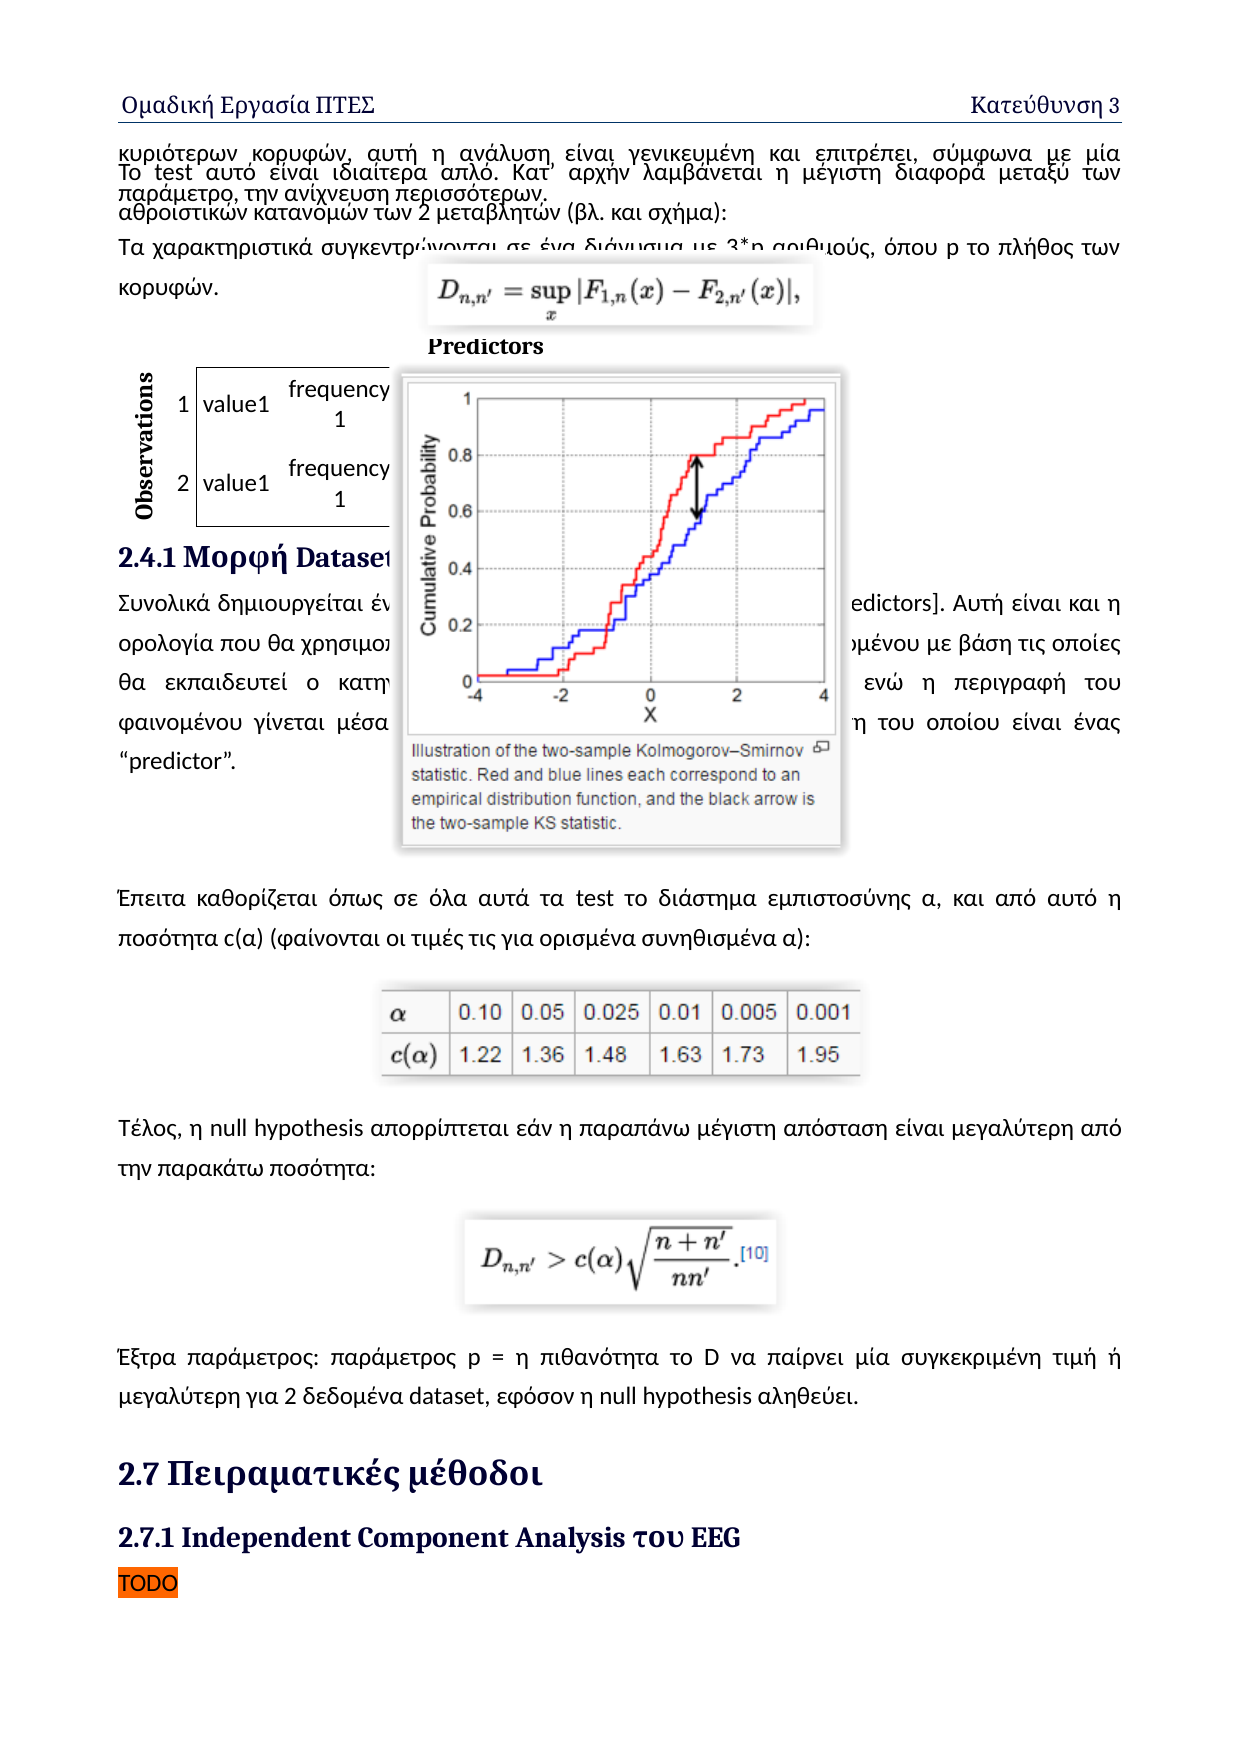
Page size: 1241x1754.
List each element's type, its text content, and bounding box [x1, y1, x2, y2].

text To test αυτό είναι ιδιαίτερα απλό. Κατ’ αρχήν λαμβάνεται η μέγιστη διαφορά μεταξύ των αθροιστικών κατανομών των 2 μεταβλητών (βλ. και σχήμα): [118, 156, 1122, 226]
text Οι κορυφές αποτελούν τη βάση για την εύρεση των χαρακτηριστικών. Για καθεμία, συγκεντρώνονται η τιμή (το ύψος), η συχνότητα στην οποία απαντά και το εύρος, όπως αυτό είναι σαφώς ορισμένο στην εκφώνηση. Αν και η εκφώνηση της εργασίας προτείνει την ανίχνευση των 2 κυριότερων κορυφών, αυτή η ανάλυση είναι γενικευμένη και επιτρέπει, σύμφωνα με μία παράμετρο, την ανίχνευση περισσότερων. [118, 137, 1122, 156]
text Συνολικά δημιουργείται ένας πίνακας με διαστάσεις [observations]x[predictors]. Αυτή είναι και η ορολογία που θα χρησιμοποιείται στο εξής: οι παρατηρήσεις του φαινομένου με βάση τις οποίες θα εκπαιδευτεί ο κατηγοριοποιητής ονομάζονται “observations”, ενώ η περιγραφή του φαινομένου γίνεται μέσα σε ένα διανυσματικό χώρο, κάθε διάσταση του οποίου είναι ένας “predictor”. [118, 587, 389, 776]
text Τέλος, η null hypothesis απορρίπτεται εάν η παραπάνω μέγιστη απόσταση είναι μεγαλύτερη από την παρακάτω ποσότητα: [118, 1112, 1122, 1182]
table_header [118, 325, 196, 367]
table_header Predictors [196, 325, 775, 367]
table_cell value1 [197, 440, 276, 526]
table_cell value1 [197, 368, 276, 439]
subtitle Μορφή Dataset [852, 541, 1122, 574]
table_cell frequency1 [276, 440, 389, 526]
table_cell frequency1 [276, 368, 389, 439]
picture [451, 1206, 789, 1317]
text Έπειτα καθορίζεται όπως σε όλα αυτά τα test το διάστημα εμπιστοσύνης α, και από αυτό η ποσότητα c(α) (φαίνονται οι τιμές τις για ορισμένα συνηθισμένα α): [118, 882, 1122, 952]
table_cell Observations [118, 367, 170, 526]
table_cell 2 [170, 440, 196, 526]
subtitle Πειραματικές μέθοδοι [118, 1455, 1122, 1494]
text Έξτρα παράμετρος: παράμετρος p = η πιθανότητα το D να παίρνει μία συγκεκριμένη τιμή ή μεγαλύτερη για 2 δεδομένα dataset, εφόσον η null hypothesis αληθεύει. [118, 1341, 1122, 1411]
picture [368, 976, 873, 1089]
picture [389, 361, 852, 859]
text TODO [118, 1567, 1122, 1598]
table_cell 1 [170, 367, 196, 439]
subtitle Μορφή Dataset [118, 541, 389, 574]
subtitle Independent Component Analysis του EEG [118, 1521, 1122, 1554]
picture [414, 250, 826, 338]
text Τα χαρακτηριστικά συγκεντρώνονται σε ένα διάνυσμα με 3*p αριθμούς, όπου p το πλήθος των κορυφών. [118, 231, 1122, 301]
text Συνολικά δημιουργείται ένας πίνακας με διαστάσεις [observations]x[predictors]. Αυτή είναι και η ορολογία που θα χρησιμοποιείται στο εξής: οι παρατηρήσεις του φαινομένου με βάση τις οποίες θα εκπαιδευτεί ο κατηγοριοποιητής ονομάζονται “observations”, ενώ η περιγραφή του φαινομένου γίνεται μέσα σε ένα διανυσματικό χώρο, κάθε διάσταση του οποίου είναι ένας “predictor”. [852, 587, 1122, 776]
